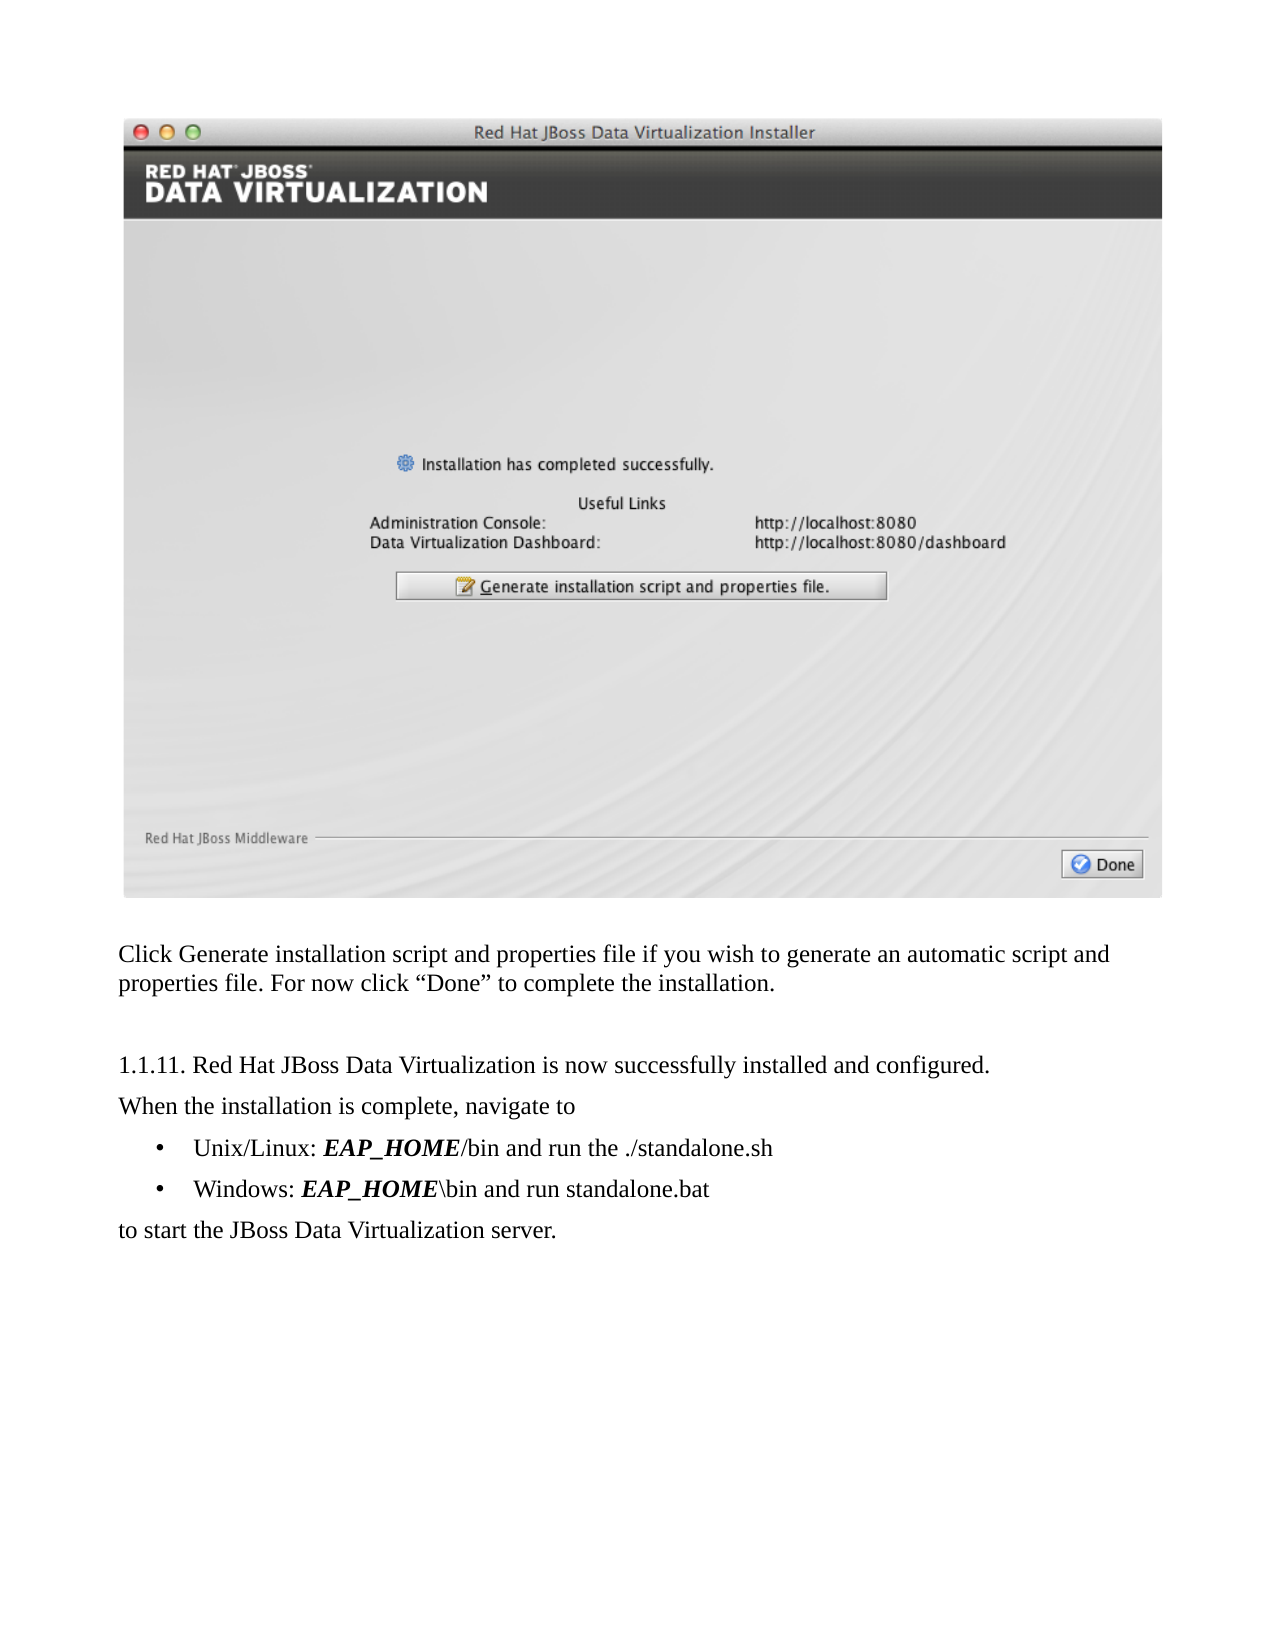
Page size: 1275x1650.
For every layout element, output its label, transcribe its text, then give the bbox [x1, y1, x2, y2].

text 1.1.11. Red Hat JBoss Data Virtualization is now successfully installed and configured. [118, 1050, 1157, 1079]
list Windows: EAP_HOME\bin and run standalone.bat [156, 1174, 1157, 1203]
text When the installation is complete, navigate to [118, 1091, 1157, 1120]
text to start the JBoss Data Virtualization server. [118, 1215, 1157, 1244]
picture [123, 118, 1163, 898]
text Click Generate installation script and properties file if you wish to generate an automatic script and properties file. For now click “Done” to complete the installation. [118, 939, 1157, 996]
list Unix/Linux: EAP_HOME/bin and run the ./standalone.sh [156, 1133, 1157, 1161]
